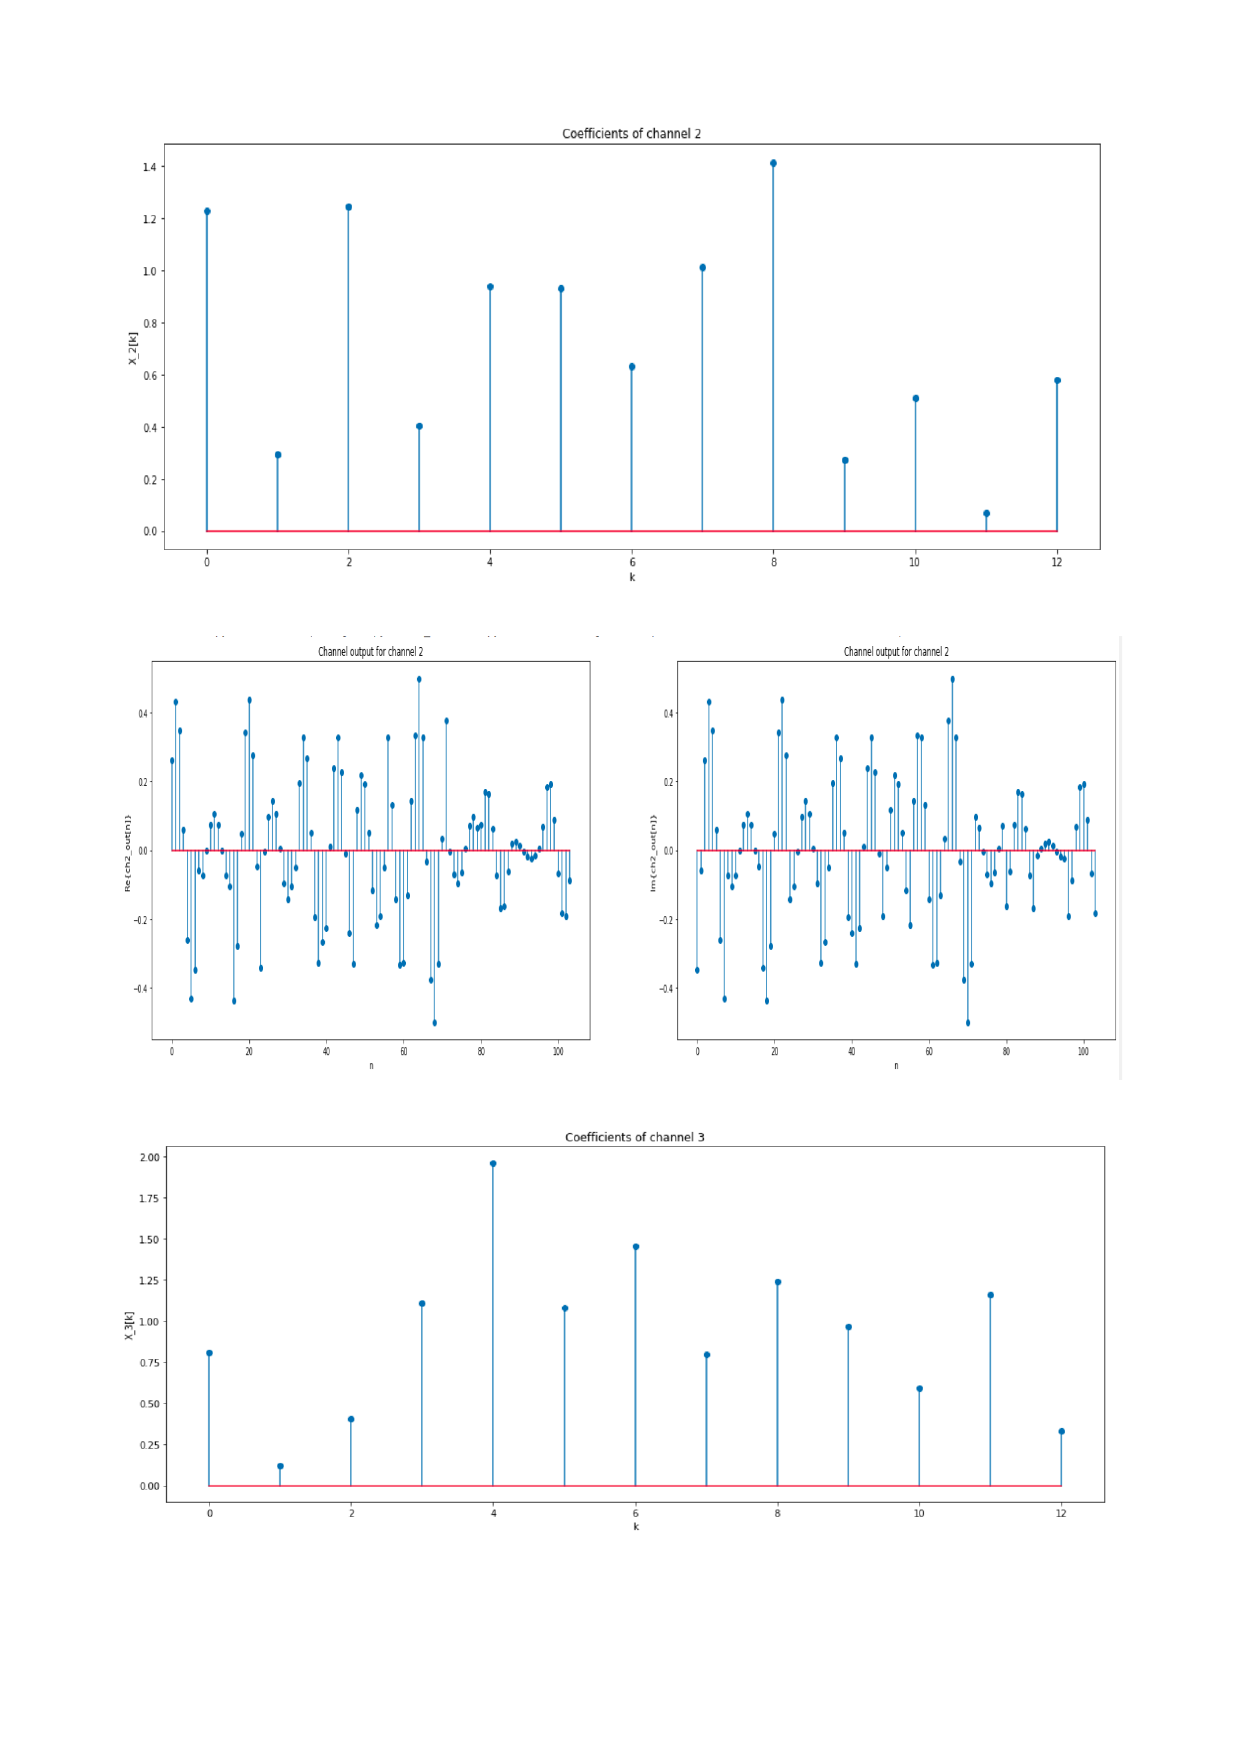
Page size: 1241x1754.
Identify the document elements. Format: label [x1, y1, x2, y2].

picture [118, 636, 1123, 1080]
picture [118, 118, 1123, 590]
picture [118, 1126, 1123, 1540]
